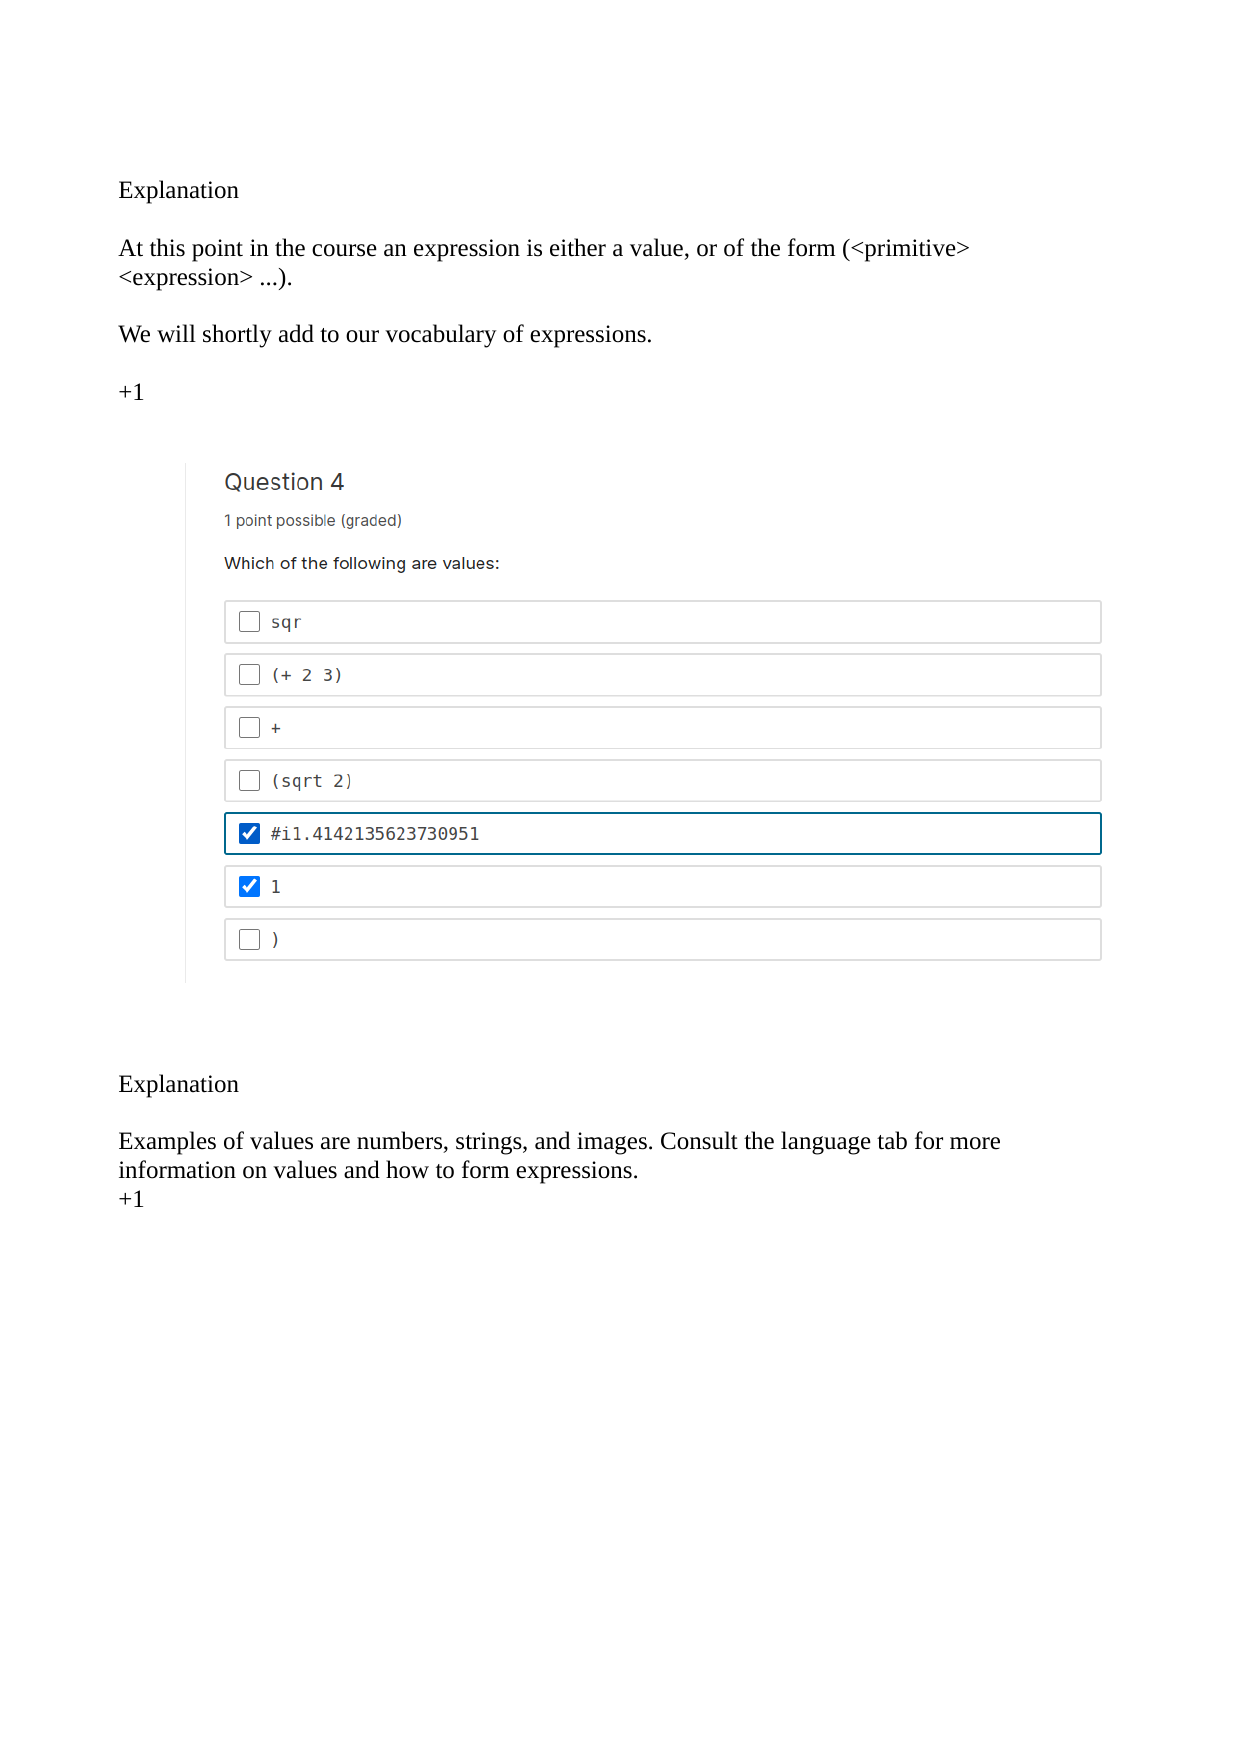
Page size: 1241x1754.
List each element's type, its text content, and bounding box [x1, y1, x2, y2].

text We will shortly add to our vocabulary of expressions. [118, 319, 1122, 348]
picture [118, 463, 1123, 983]
text +1 [118, 1184, 1122, 1212]
text Explanation [118, 176, 1122, 204]
text +1 [118, 377, 1122, 406]
text Explanation [118, 1069, 1122, 1097]
text Examples of values are numbers, strings, and images. Consult the language tab for more information on values and how to form expressions. [118, 1126, 1122, 1184]
text At this point in the course an expression is either a value, or of the form (<primitive> <expression> ...). [118, 233, 1122, 291]
